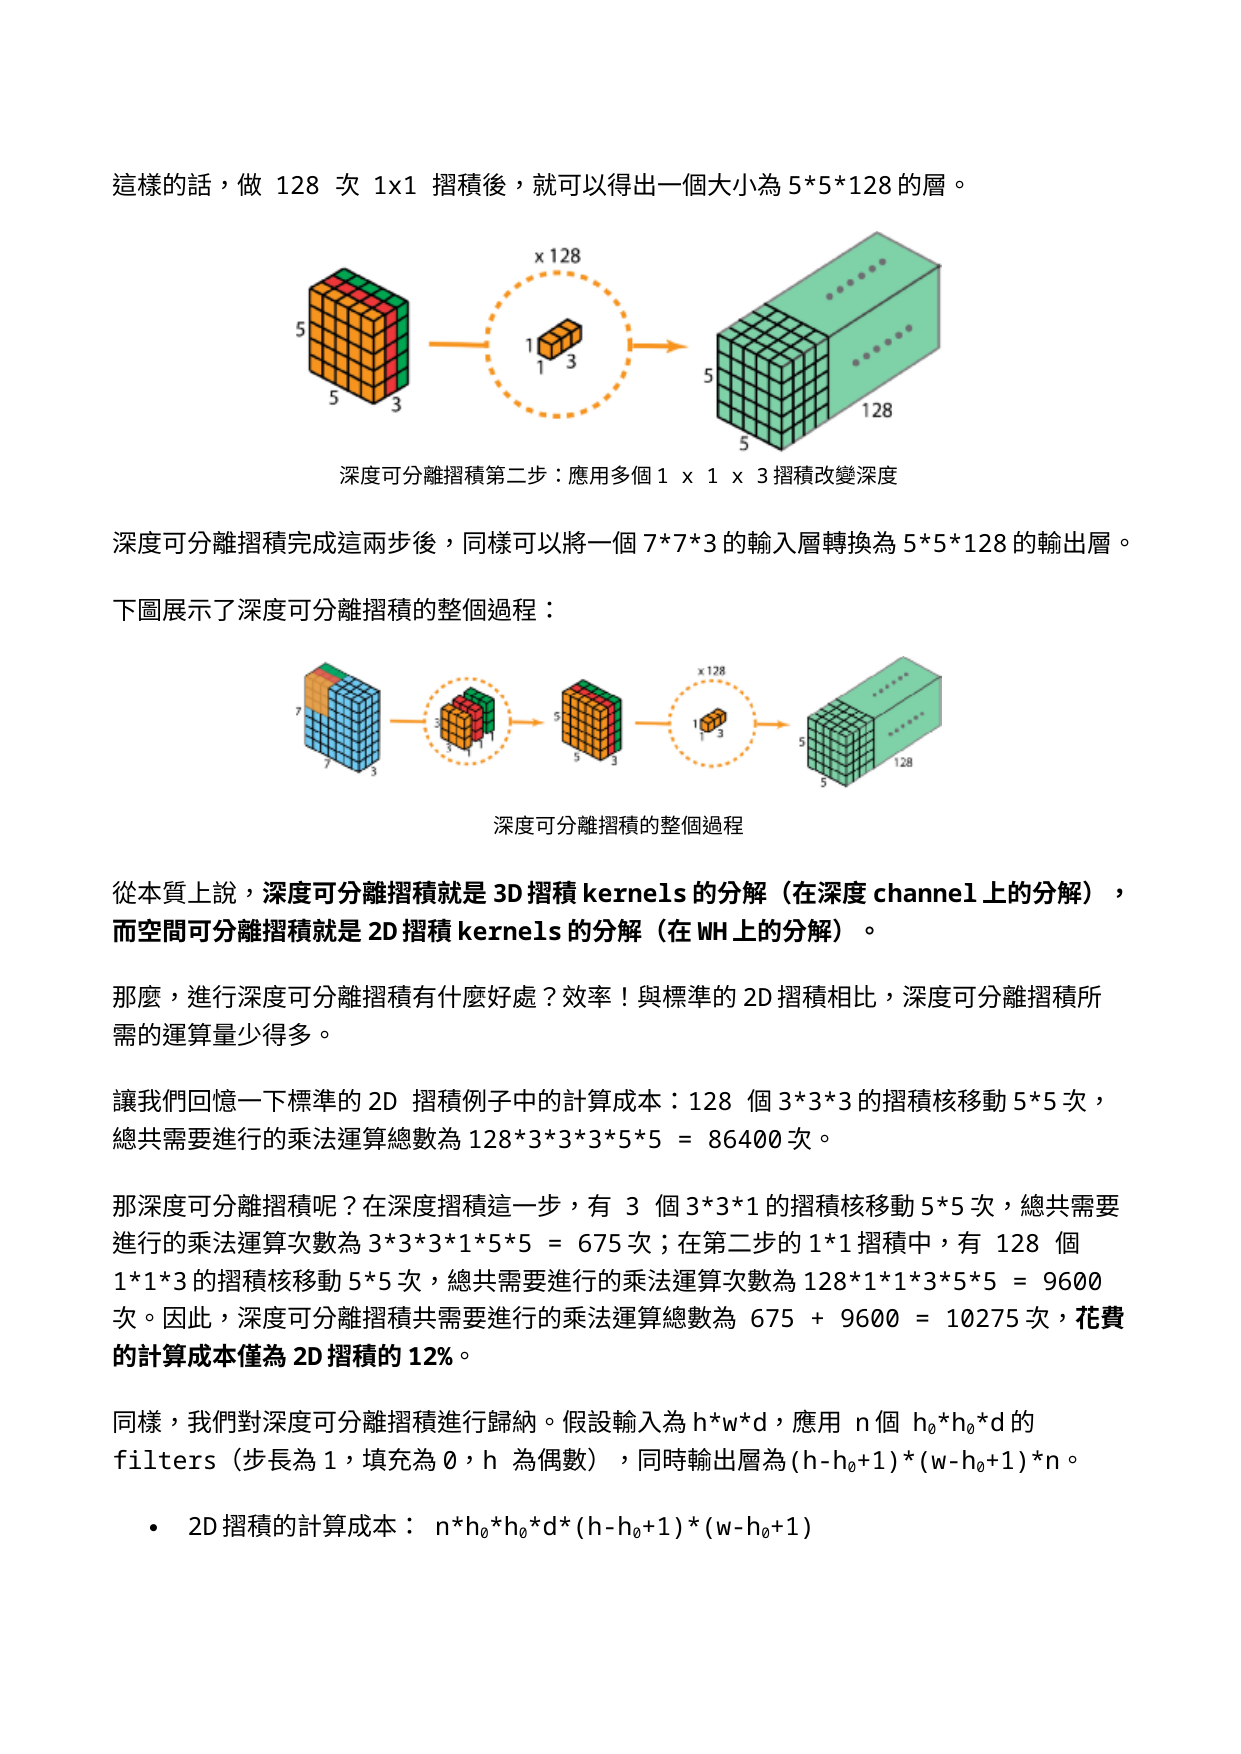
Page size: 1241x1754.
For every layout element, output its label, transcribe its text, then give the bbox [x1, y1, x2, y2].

text 這樣的話，做 128 次 1x1 摺積後，就可以得出一個大小為5*5*128的層。 [112, 164, 1125, 202]
list 2D摺積的計算成本： n*h0*h0*d*(h-h0+1)*(w-h0+1) [150, 1506, 1125, 1544]
text 下圖展示了深度可分離摺積的整個過程： [112, 589, 1125, 627]
text 深度可分離摺積第二步：應用多個1 x 1 x 3摺積改變深度 [112, 456, 1125, 494]
picture [295, 656, 942, 789]
text 那麼，進行深度可分離摺積有什麼好處？效率！與標準的2D摺積相比，深度可分離摺積所需的運算量少得多。 [112, 977, 1125, 1052]
text 深度可分離摺積的整個過程 [112, 806, 1125, 844]
picture [295, 231, 942, 455]
text 深度可分離摺積完成這兩步後，同樣可以將一個7*7*3的輸入層轉換為5*5*128的輸出層。 [112, 523, 1125, 560]
text 讓我們回憶一下標準的2D 摺積例子中的計算成本：128 個3*3*3的摺積核移動5*5次，總共需要進行的乘法運算總數為128*3*3*3*5*5 = 86400次。 [112, 1081, 1125, 1156]
text 從本質上說，深度可分離摺積就是3D摺積kernels的分解（在深度channel上的分解），而空間可分離摺積就是2D摺積kernels的分解（在WH上的分解）。 [112, 873, 1125, 948]
text 同樣，我們對深度可分離摺積進行歸納。假設輸入為h*w*d，應用 n個 h0*h0*d的filters（步長為1，填充為0，h 為偶數），同時輸出層為(h-h0+1)*(w-h0+1)*n。 [112, 1402, 1125, 1477]
text 那深度可分離摺積呢？在深度摺積這一步，有 3 個3*3*1的摺積核移動5*5次，總共需要進行的乘法運算次數為3*3*3*1*5*5 = 675次；在第二步的1*1摺積中，有 128 個1*1*3的摺積核移動5*5次，總共需要進行的乘法運算次數為128*1*1*3*5*5 = 9600次。因此，深度可分離摺積共需要進行的乘法運算總數為 675 + 9600 = 10275次，花費的計算成本僅為2D摺積的12%。 [112, 1185, 1125, 1373]
